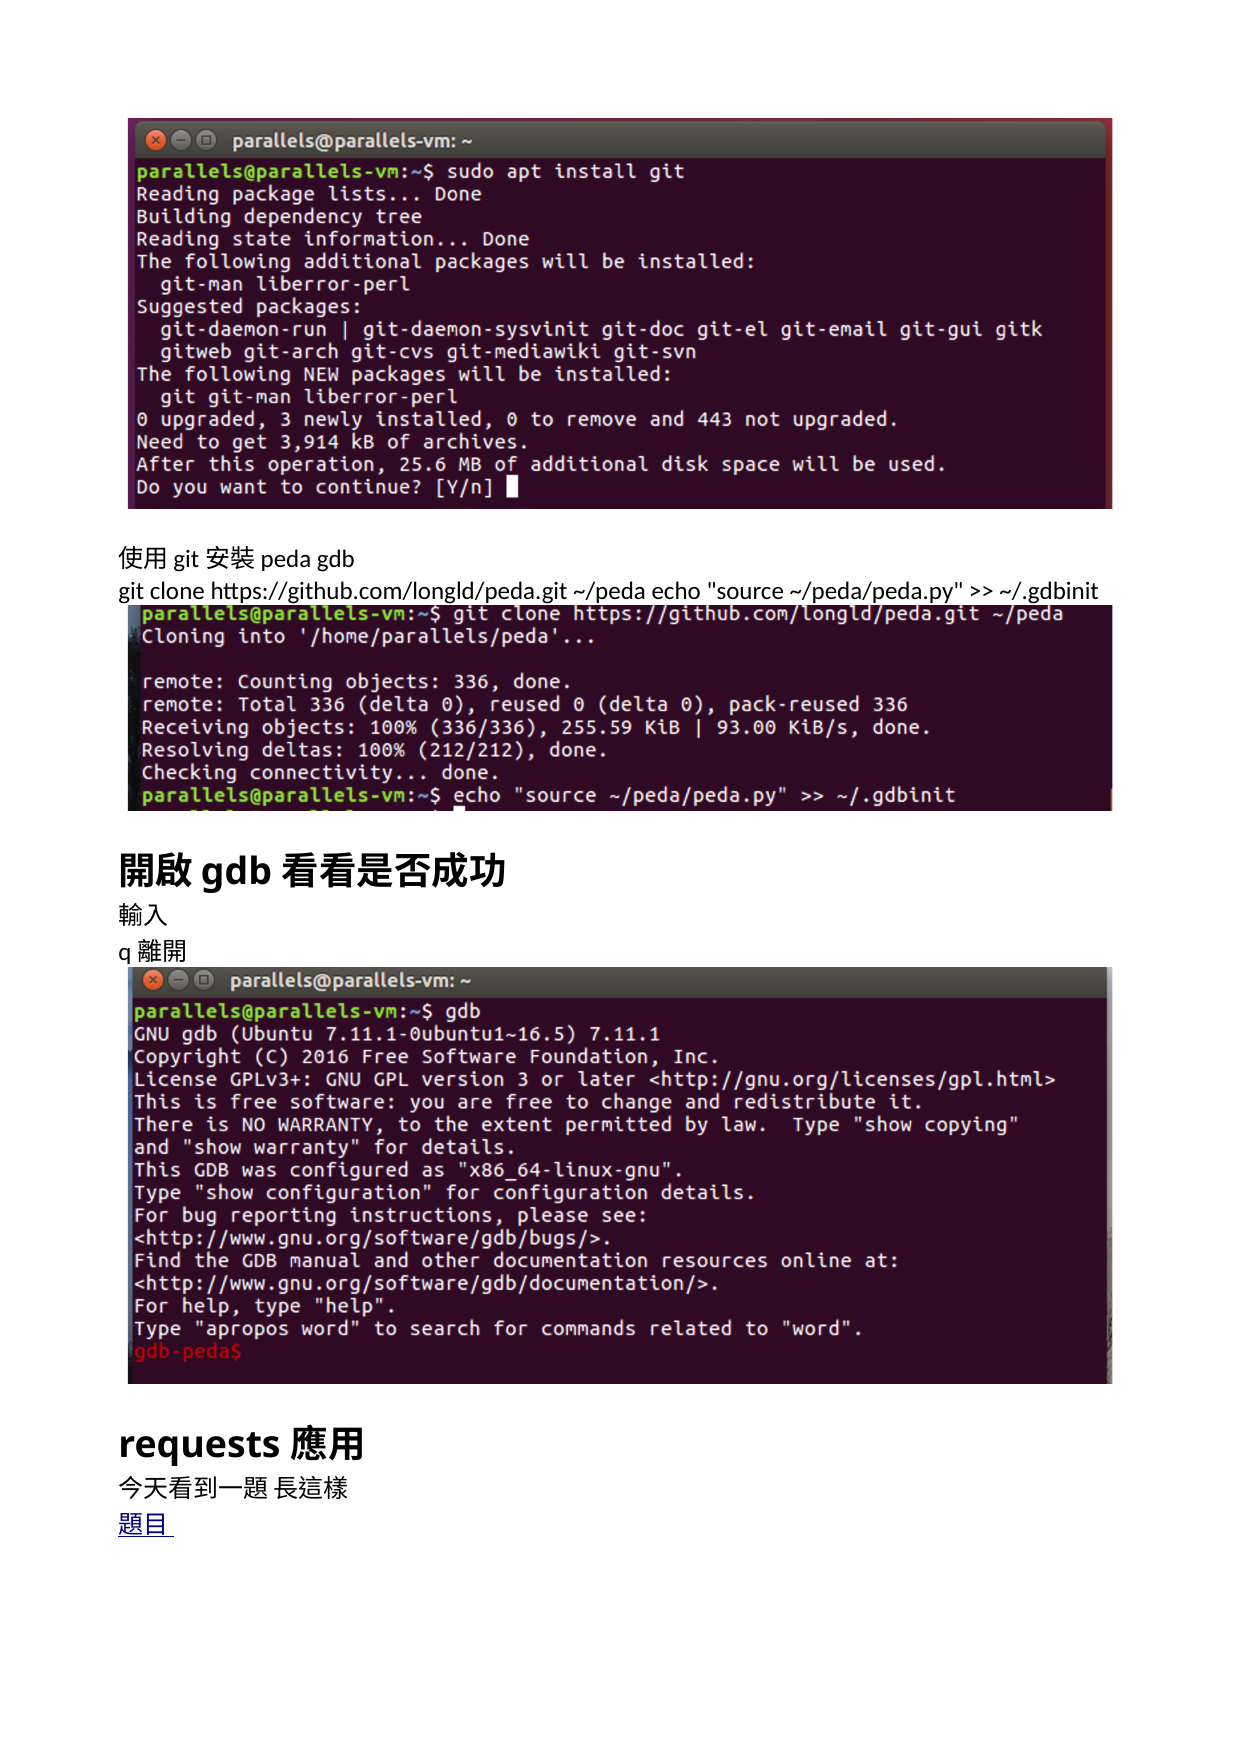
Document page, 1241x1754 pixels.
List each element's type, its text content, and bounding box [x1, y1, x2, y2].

picture [127, 605, 1113, 811]
text 今天看到一題 長這樣 [118, 1468, 1122, 1504]
subtitle 開啟gdb 看看是否成功 [118, 841, 1122, 895]
picture [127, 967, 1113, 1384]
text git clone https://github.com/longld/peda.git ~/peda echo "source ~/peda/peda.py" >> ~/.gdbinit [118, 575, 1122, 606]
picture [127, 118, 1113, 509]
text 輸入 [118, 895, 1122, 931]
subtitle requests 應用 [118, 1414, 1122, 1468]
text 題目 [118, 1504, 1122, 1541]
text 使用git 安裝 peda gdb [118, 539, 1122, 575]
text q 離開 [118, 931, 1122, 968]
